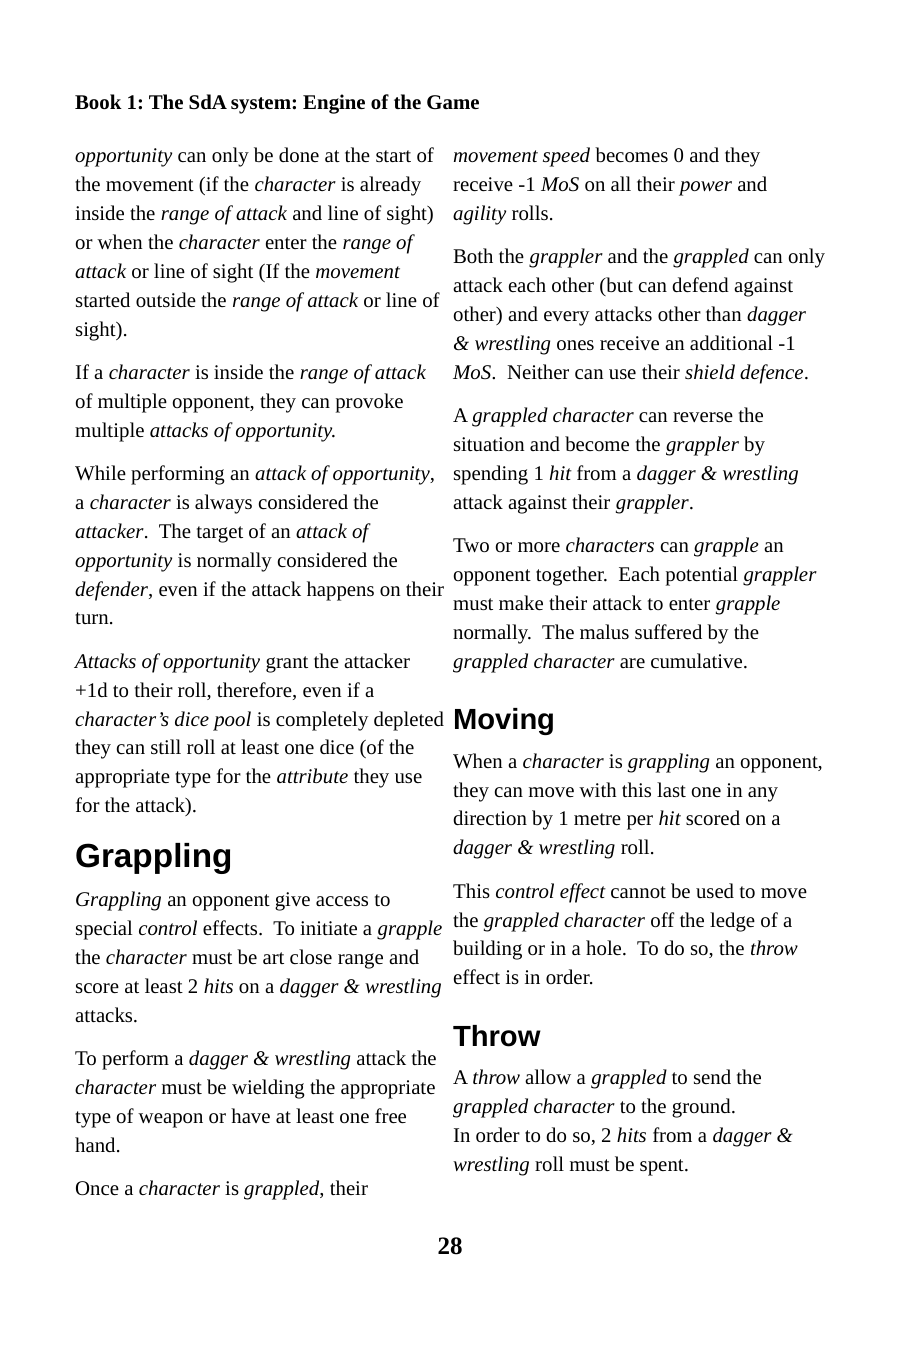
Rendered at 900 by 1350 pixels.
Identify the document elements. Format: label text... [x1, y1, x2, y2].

subtitle Moving [453, 703, 825, 736]
subtitle Throw [453, 1019, 825, 1053]
text opportunity can only be done at the start of the movement (if the character is already inside the range of attack and line of sight) or when the character enter the range of attack or line of sight (If the movement started outside the range of attack or line of sight). [75, 143, 447, 341]
text While performing an attack of opportunity, a character is always considered the attacker. The target of an attack of opportunity is normally considered the defender, even if the attack happens on their turn. [75, 461, 447, 629]
text Once a character is grappled, their [75, 1176, 447, 1200]
subtitle Grappling [75, 836, 447, 875]
text Attacks of opportunity grant the attacker +1d to their roll, therefore, even if a character’s dice pool is completely depleted they can still roll at least one dice (of the appropriate type for the attribute they use for the attack). [75, 649, 447, 817]
text A grappled character can reverse the situation and become the grappler by spending 1 hit from a dagger & wrestling attack against their grappler. [453, 403, 825, 514]
text If a character is inside the range of attack of multiple opponent, they can provoke multiple attacks of opportunity. [75, 360, 447, 442]
text movement speed becomes 0 and they receive -1 MoS on all their power and agility rolls. [453, 143, 825, 225]
text To perform a dagger & wrestling attack the character must be wielding the appropriate type of weapon or have at least one free hand. [75, 1046, 447, 1157]
text This control effect cannot be used to move the grappled character off the ledge of a building or in a hole. To do so, the throw effect is in order. [453, 879, 825, 989]
text Both the grappler and the grappled can only attack each other (but can defend against other) and every attacks other than dagger & wrestling ones receive an additional -1 MoS. Neither can use their shield defence. [453, 244, 825, 384]
text A throw allow a grappled to send the grappled character to the ground. In order to do so, 2 hits from a dagger & wrestling roll must be spent. [453, 1065, 825, 1176]
text When a character is grappling an opponent, they can move with this last one in any direction by 1 metre per hit scored on a dagger & wrestling roll. [453, 749, 825, 859]
text Two or more characters can grapple an opponent together. Each potential grappler must make their attack to enter grapple normally. The malus suffered by the grappled character are cumulative. [453, 533, 825, 673]
text Grappling an opponent give access to special control effects. To initiate a grapple the character must be art close range and score at least 2 hits on a dagger & wrestling attacks. [75, 887, 447, 1027]
